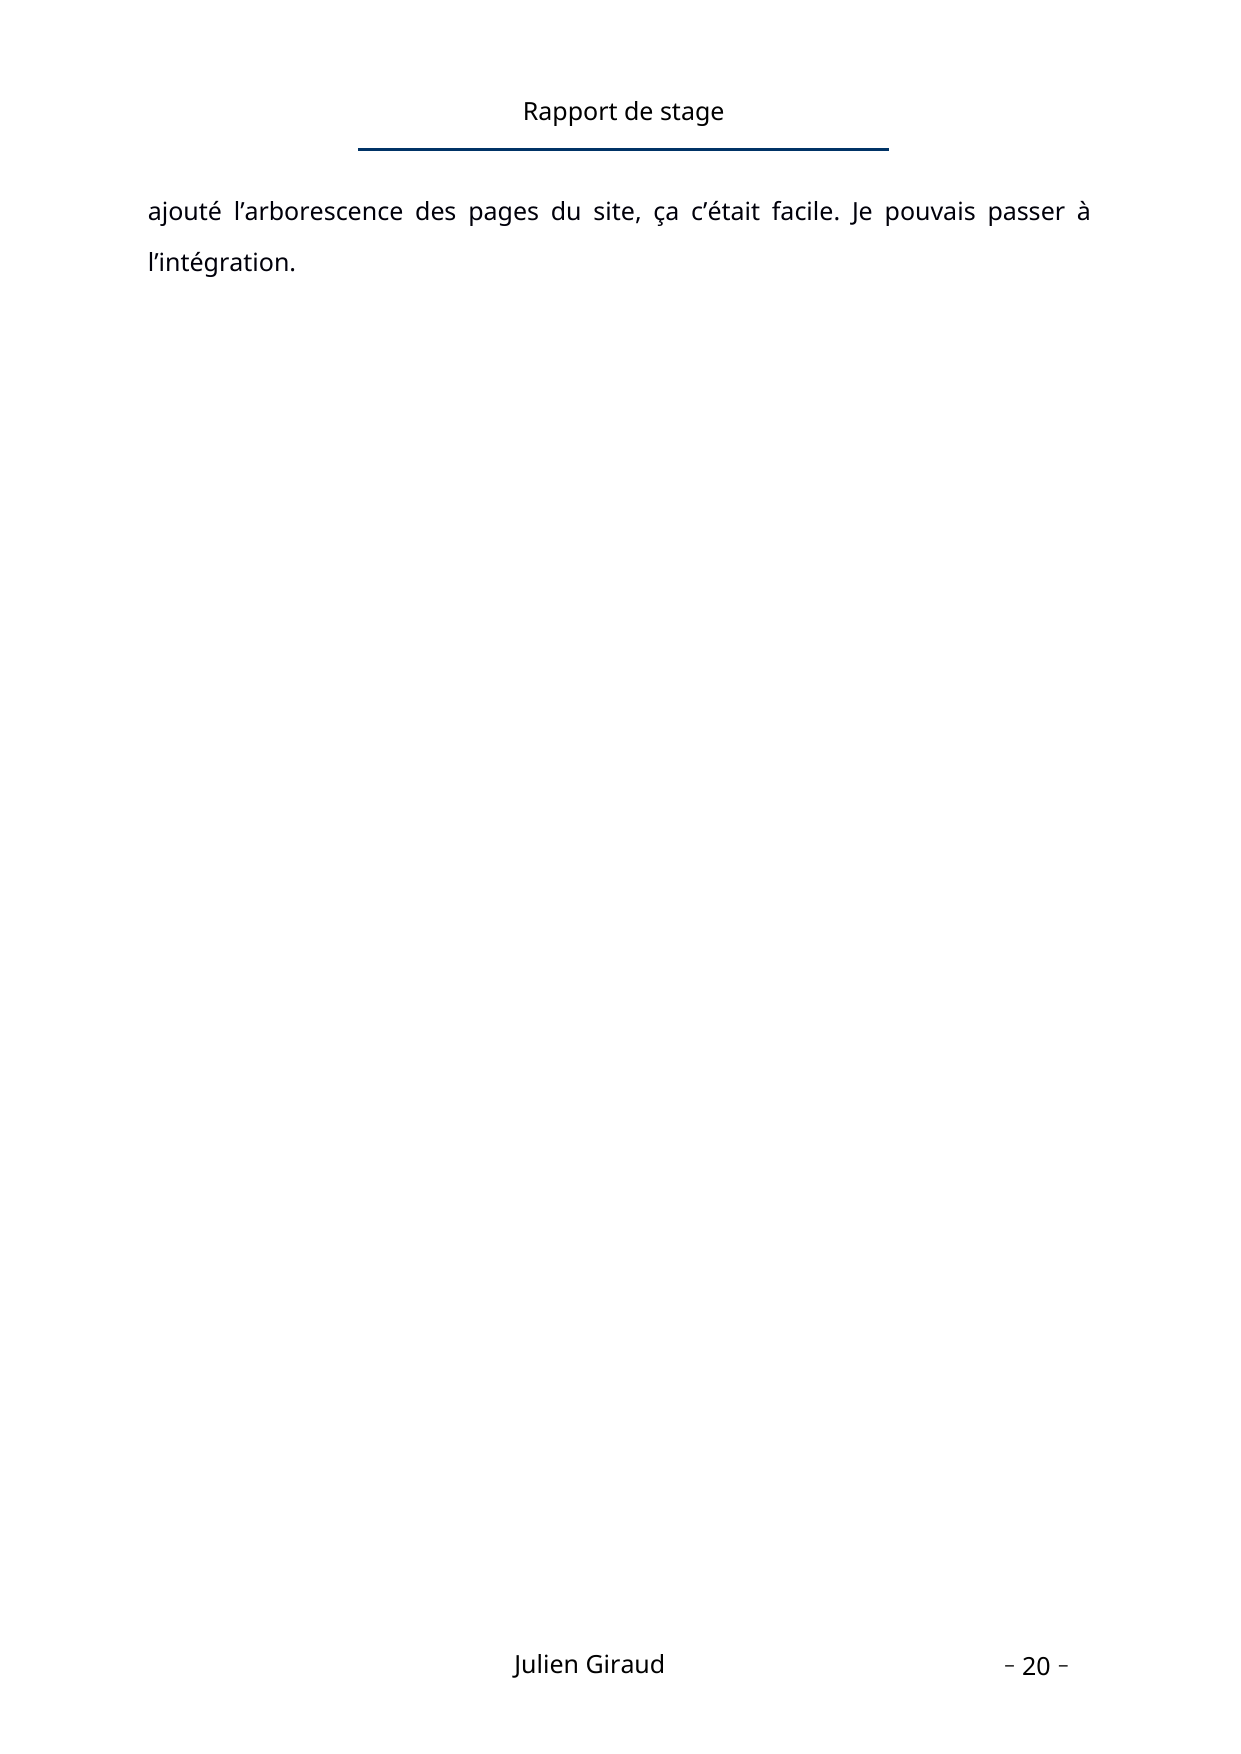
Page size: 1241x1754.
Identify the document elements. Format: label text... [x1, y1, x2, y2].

text ajouté l’arborescence des pages du site, ça c’était facile. Je pouvais passer à l’intégration. [148, 193, 1093, 278]
